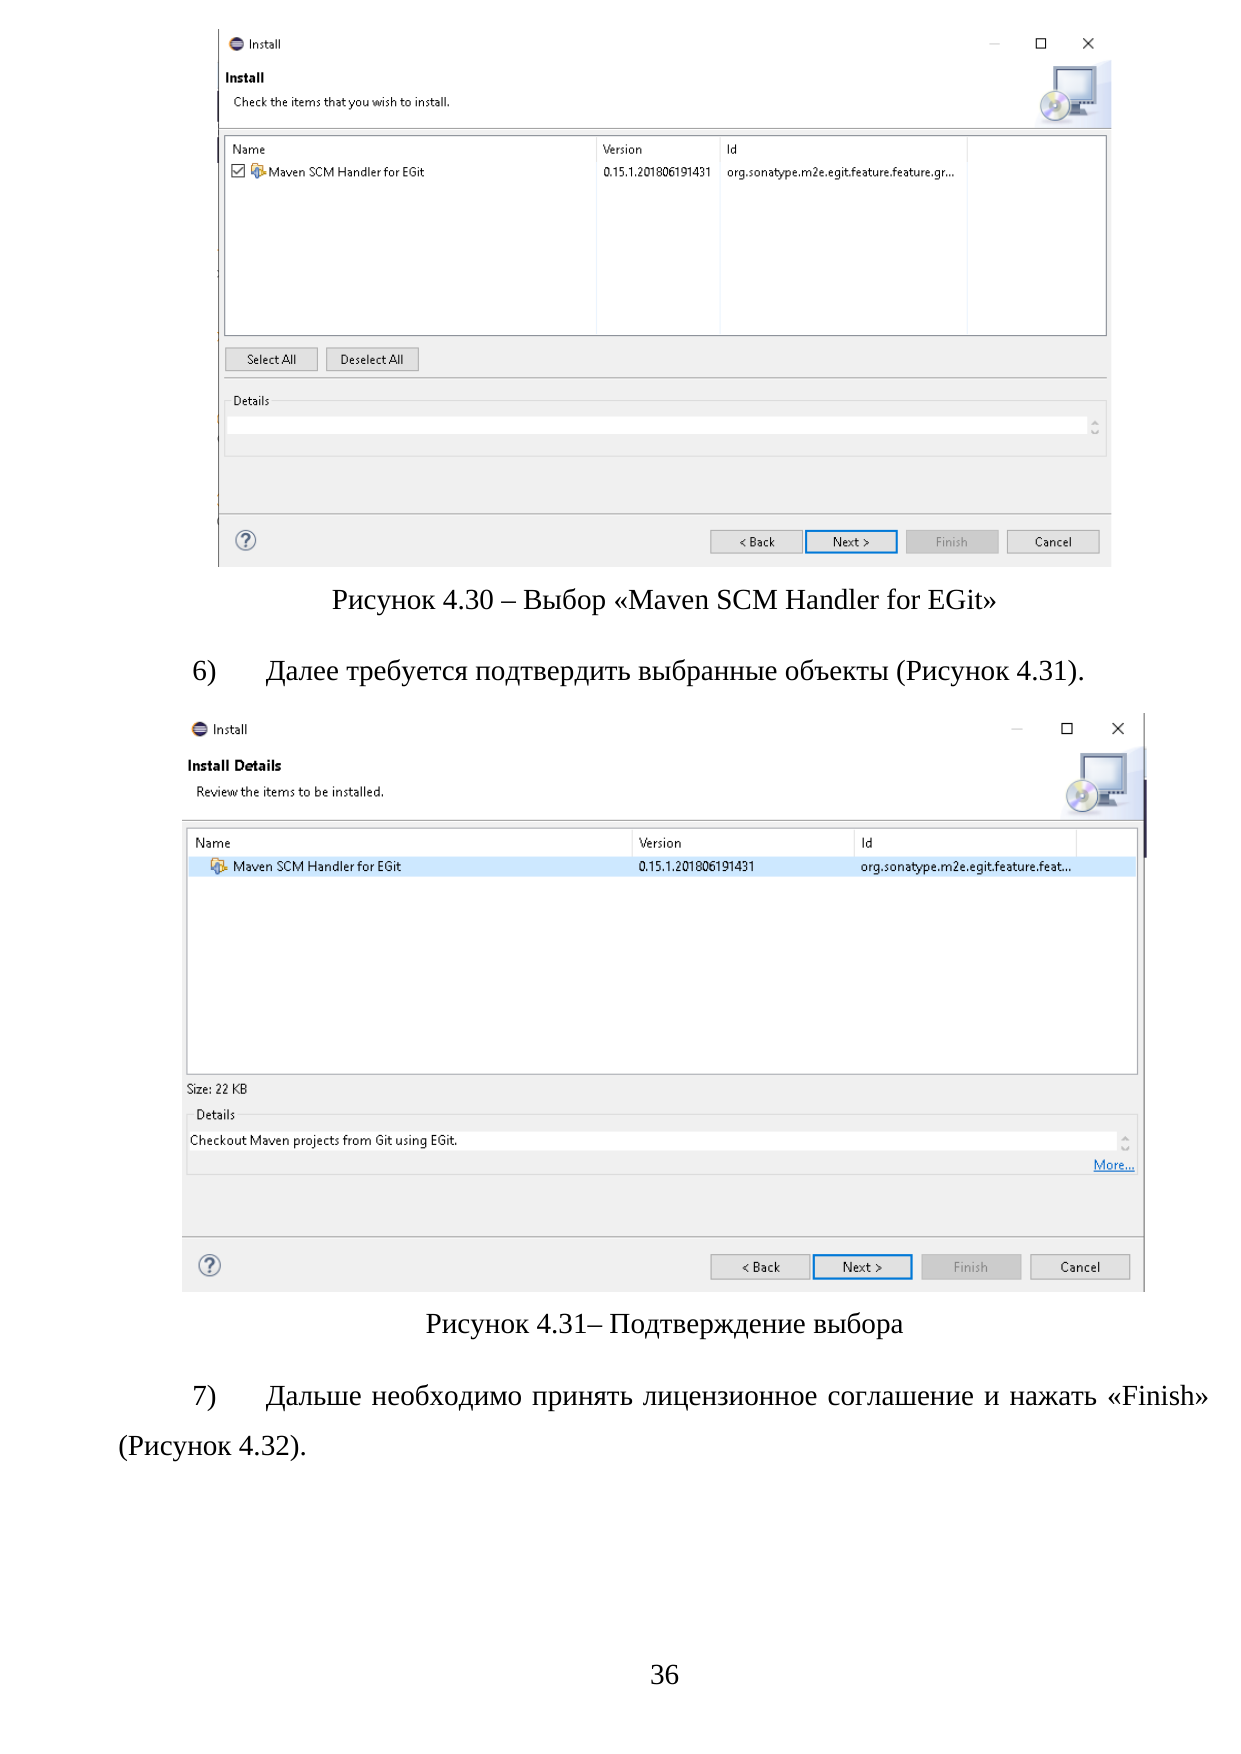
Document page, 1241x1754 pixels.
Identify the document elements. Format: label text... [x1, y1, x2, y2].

list Далее требуется подтвердить выбранные объекты (Рисунок 4.31). [118, 653, 1211, 687]
text Рисунок 4.30 – Выбор «Maven SCM Handler for EGit» [118, 582, 1211, 616]
text Рисунок 4.31– Подтверждение выбора [118, 1307, 1211, 1340]
list Дальше необходимо принять лицензионное соглашение и нажать «Finish» (Рисунок 4.32). [118, 1378, 1211, 1462]
